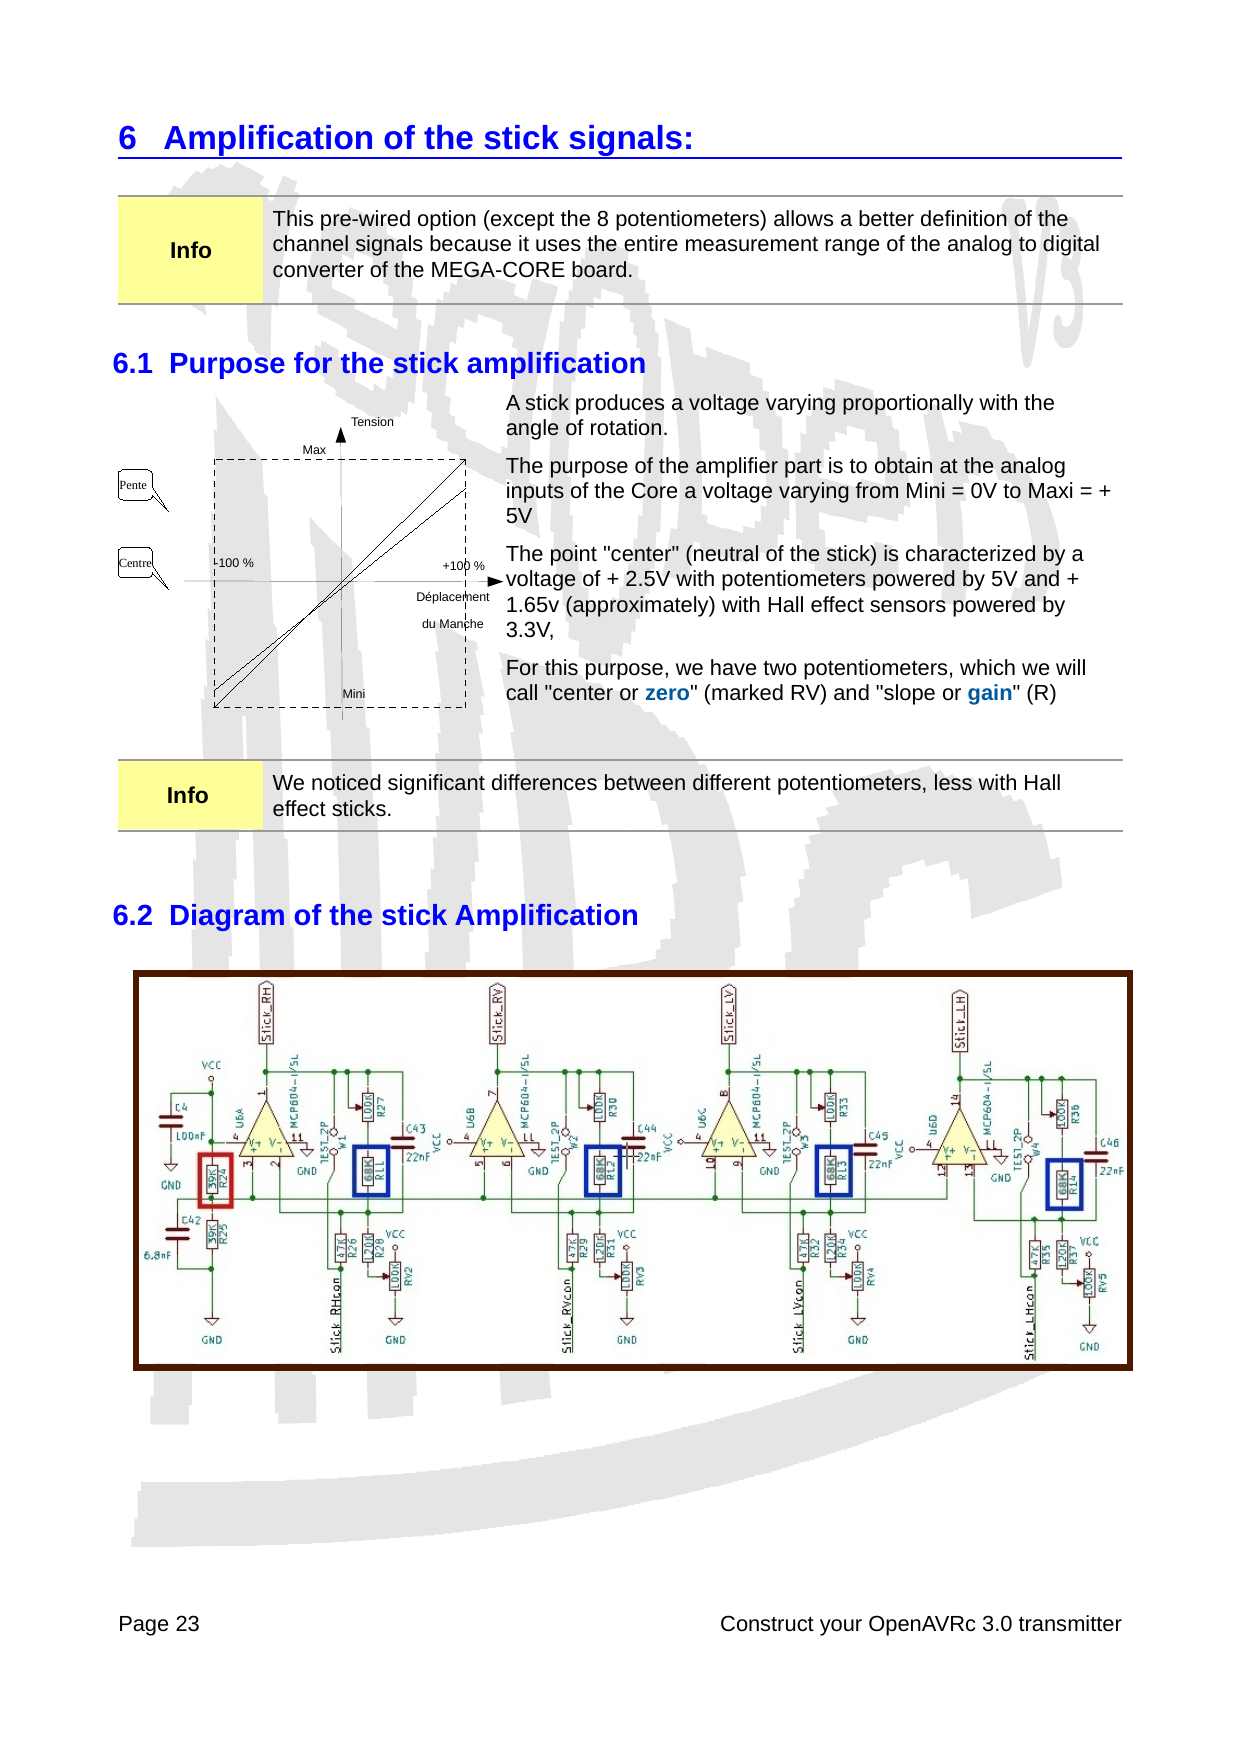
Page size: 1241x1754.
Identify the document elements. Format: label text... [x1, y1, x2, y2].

table_header Info [118, 761, 263, 829]
text For this purpose, we have two potentiometers, which we will call "center or zero" (marked RV) and "slope or gain" (R) [506, 654, 1114, 705]
table_header We noticed significant differences between different potentiometers, less with Hall effect sticks. [264, 761, 1122, 829]
text +100 % [442, 550, 488, 575]
text Déplacement [412, 589, 494, 604]
text Max [302, 434, 334, 459]
text Mini [342, 678, 374, 703]
table_header Info [118, 197, 263, 303]
text Tension [351, 406, 397, 430]
table_header This pre-wired option (except the 8 potentiometers) allows a better definition of the channel signals because it uses the entire measurement range of the analog to digital converter of the MEGA-CORE board. [264, 197, 1122, 303]
text The purpose of the amplifier part is to obtain at the analog inputs of the Core a voltage varying from Mini = 0V to Maxi = + 5V [506, 453, 1114, 528]
text A stick produces a voltage varying proportionally with the angle of rotation. [506, 390, 1114, 440]
subtitle 6.1 Purpose for the stick amplification [112, 346, 1122, 379]
text du Manche [412, 616, 494, 631]
subtitle 6 Amplification of the stick signals: [118, 118, 1122, 157]
subtitle 6.2 Diagram of the stick Amplification [112, 897, 1122, 931]
picture [141, 978, 1125, 1363]
text -100 % [214, 547, 260, 572]
text The point "center" (neutral of the stick) is characterized by a voltage of + 2.5V with potentiometers powered by 5V and + 1.65v (approximately) with Hall effect sensors powered by 3.3V, [506, 541, 1114, 642]
